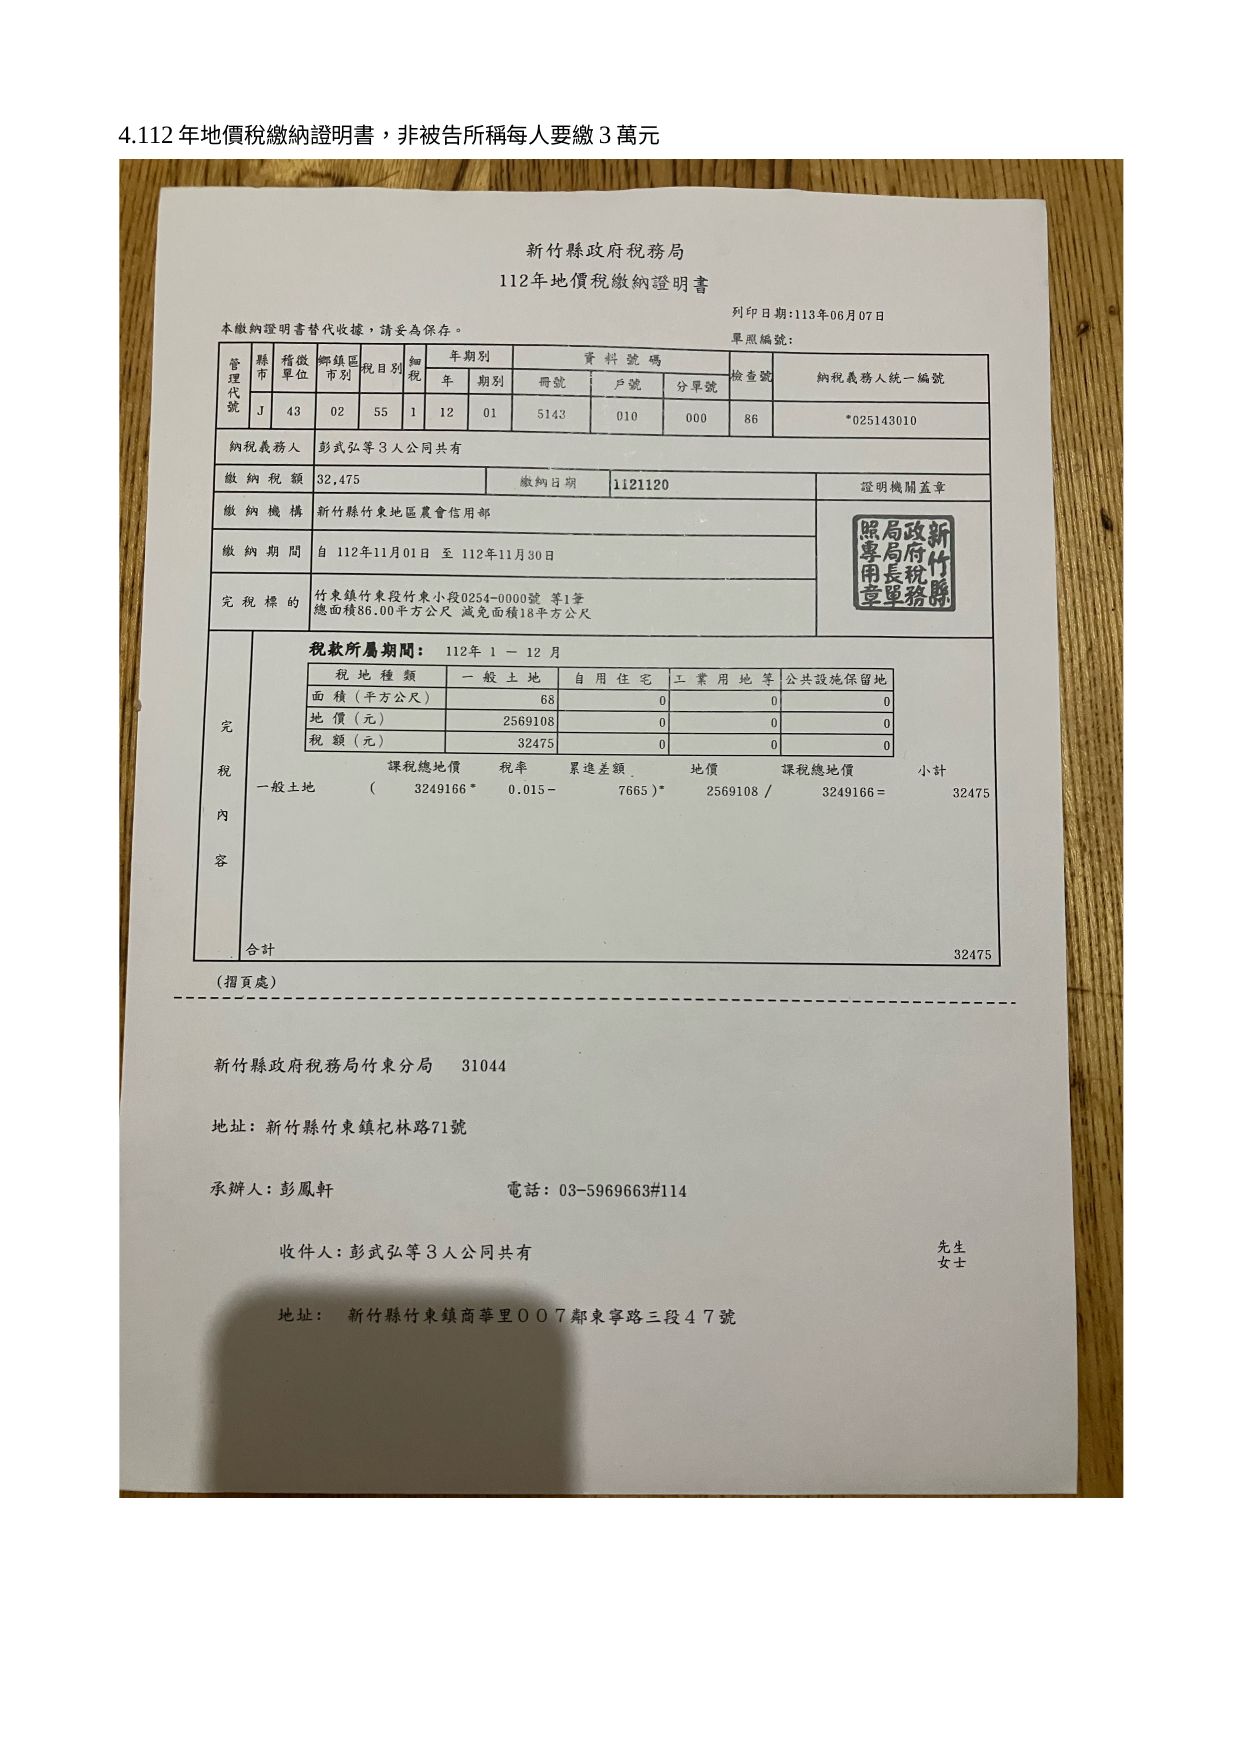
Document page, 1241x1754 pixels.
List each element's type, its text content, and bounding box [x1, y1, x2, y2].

text 4.112年地價稅繳納證明書，非被告所稱每人要繳3萬元 [118, 118, 1122, 150]
picture [119, 159, 1124, 1498]
